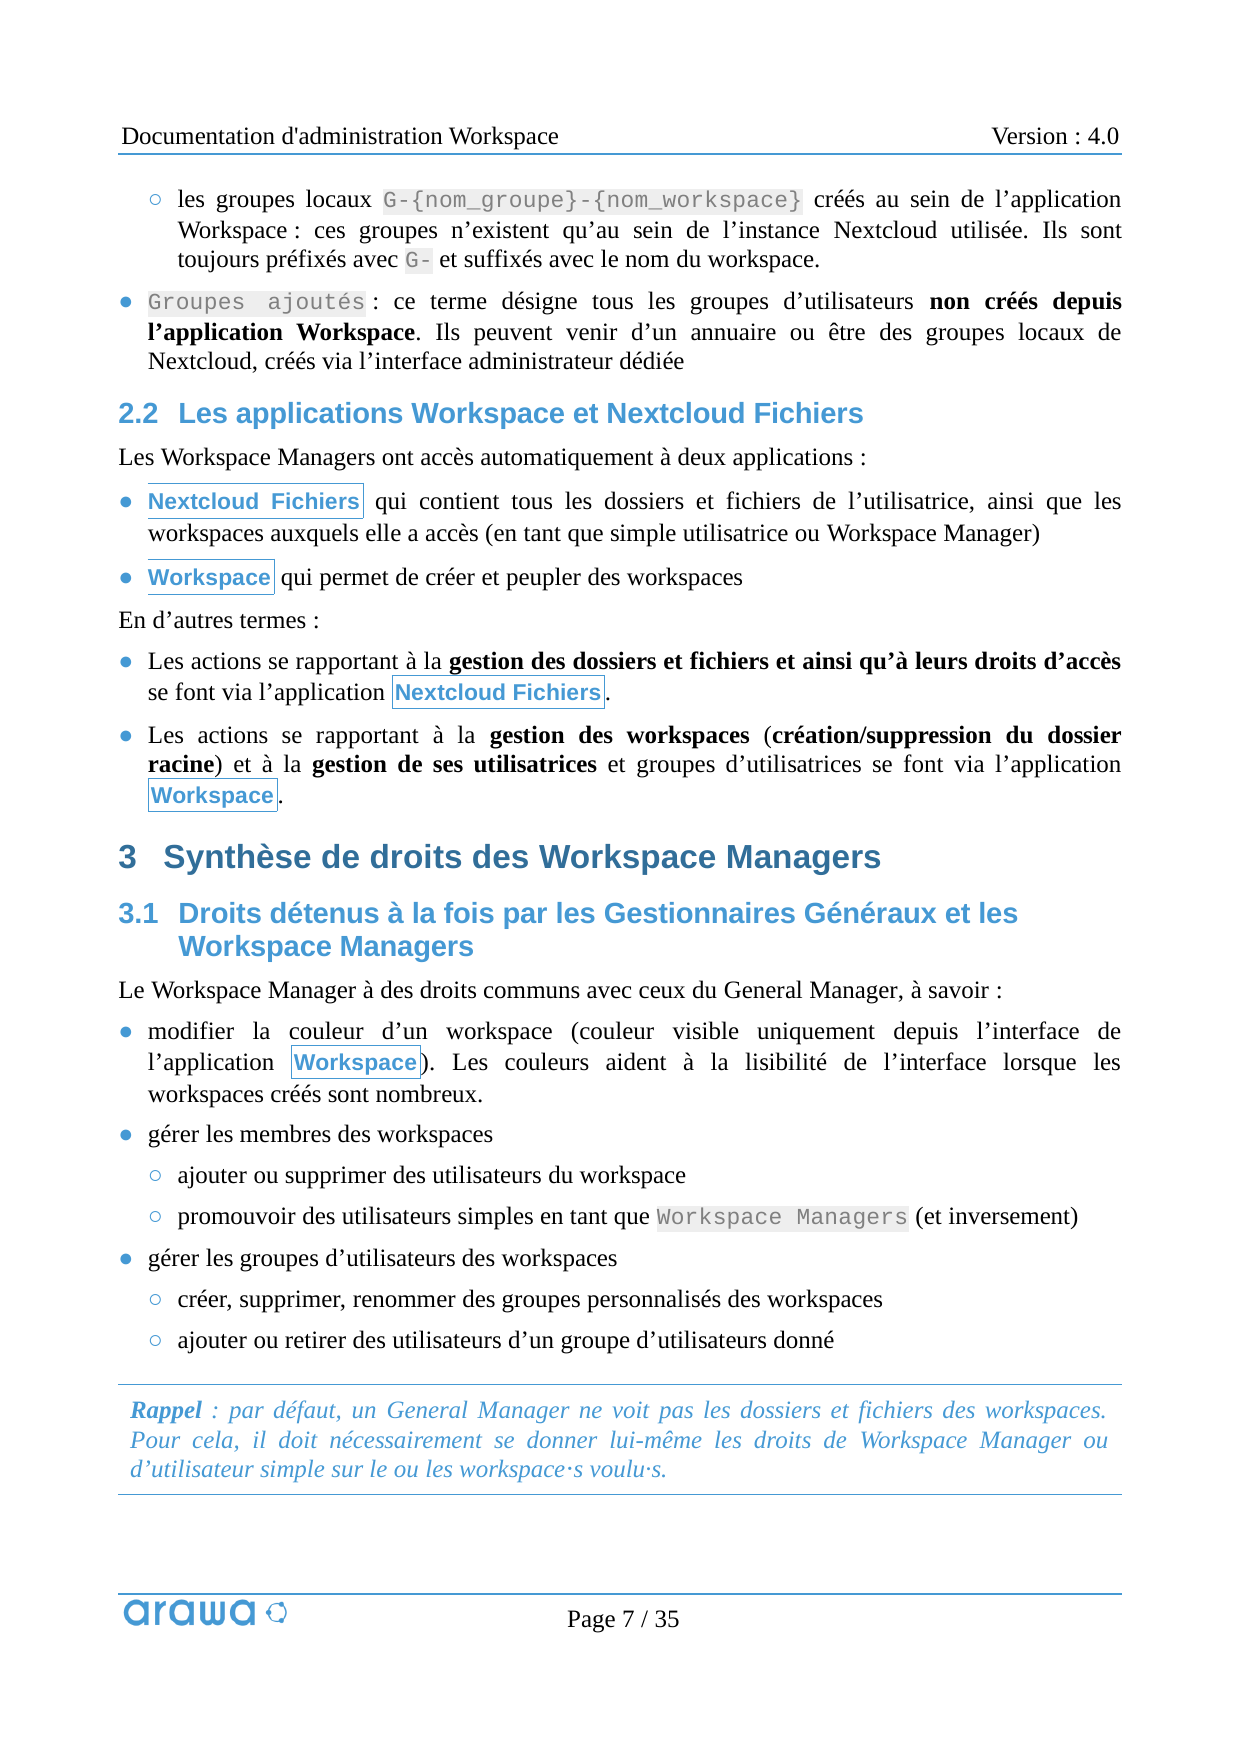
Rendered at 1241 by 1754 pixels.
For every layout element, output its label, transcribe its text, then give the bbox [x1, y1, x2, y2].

list modifier la couleur d’un workspace (couleur visible uniquement depuis l’interface de l’application Workspace). Les couleurs aident à la lisibilité de l’interface lorsque les workspaces créés sont nombreux. [118, 1016, 1122, 1107]
text Le Workspace Manager à des droits communs avec ceux du General Manager, à savoir : [118, 975, 1122, 1004]
subtitle Synthèse de droits des Workspace Managers [118, 836, 1122, 875]
list Groupes ajoutés : ce terme désigne tous les groupes d’utilisateurs non créés depuis l’application Workspace. Ils peuvent venir d’un annuaire ou être des groupes locaux de Nextcloud, créés via l’interface administrateur dédiée [118, 286, 1122, 375]
text Rappel : par défaut, un General Manager ne voit pas les dossiers et fichiers des workspaces. Pour cela, il doit nécessairement se donner lui-même les droits de Workspace Manager ou d’utilisateur simple sur le ou les workspace⋅s voulu·s. [118, 1385, 1122, 1494]
list Nextcloud Fichiers qui contient tous les dossiers et fichiers de l’utilisatrice, ainsi que les workspaces auxquels elle a accès (en tant que simple utilisatrice ou Workspace Manager) [118, 483, 1122, 547]
text Les Workspace Managers ont accès automatiquement à deux applications : [118, 442, 1122, 471]
list ajouter ou supprimer des utilisateurs du workspace [148, 1160, 1122, 1189]
list ajouter ou retirer des utilisateurs d’un groupe d’utilisateurs donné [148, 1325, 1122, 1354]
subtitle Les applications Workspace et Nextcloud Fichiers [118, 396, 1122, 429]
list les groupes locaux G-{nom_groupe}-{nom_workspace} créés au sein de l’application Workspace : ces groupes n’existent qu’au sein de l’instance Nextcloud utilisée. Ils sont toujours préfixés avec G- et suffixés avec le nom du workspace. [148, 184, 1122, 274]
subtitle Droits détenus à la fois par les Gestionnaires Généraux et les Workspace Managers [118, 896, 1122, 963]
picture [121, 1597, 290, 1628]
text En d’autres termes : [118, 605, 1122, 634]
list gérer les membres des workspaces [118, 1119, 1122, 1148]
list Workspace qui permet de créer et peupler des workspaces [275, 558, 1122, 594]
list Les actions se rapportant à la gestion des dossiers et fichiers et ainsi qu’à leurs droits d’accès se font via l’application Nextcloud Fichiers. [118, 646, 1122, 708]
list créer, supprimer, renommer des groupes personnalisés des workspaces [148, 1284, 1122, 1313]
list promouvoir des utilisateurs simples en tant que Workspace Managers (et inversement) [148, 1201, 1122, 1232]
list Les actions se rapportant à la gestion des workspaces (création/suppression du dossier racine) et à la gestion de ses utilisatrices et groupes d’utilisatrices se font via l’application Workspace. [118, 720, 1122, 811]
list gérer les groupes d’utilisateurs des workspaces [118, 1243, 1122, 1272]
list Workspace qui permet de créer et peupler des workspaces [118, 558, 274, 594]
